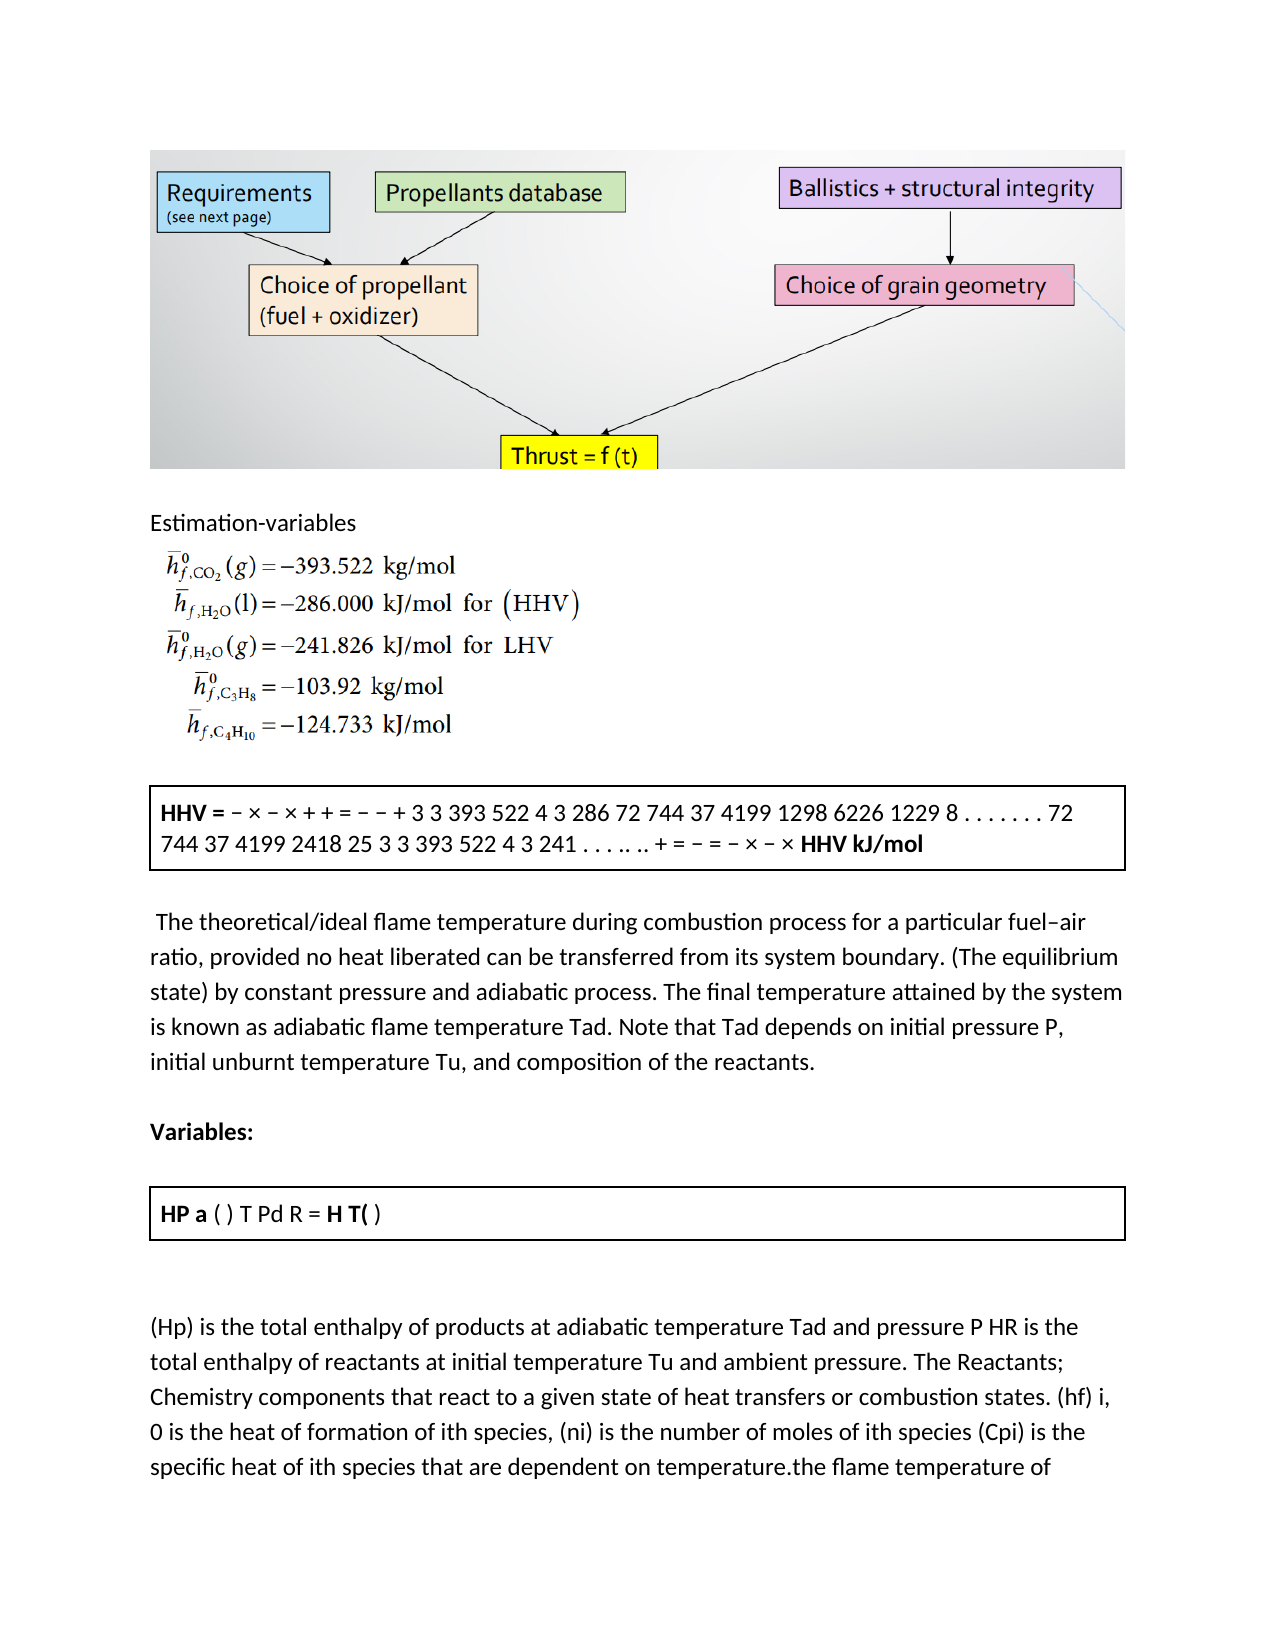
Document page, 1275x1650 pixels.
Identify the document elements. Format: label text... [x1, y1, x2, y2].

text Estimation-variables [150, 508, 1125, 538]
picture [150, 150, 1125, 469]
table_header HP a ( ) T Pd R = H T( ) [151, 1188, 1124, 1239]
text Variables: [150, 1116, 1125, 1146]
text The theoretical/ideal flame temperature during combustion process for a particular fuel–air ratio, provided no heat liberated can be transferred from its system boundary. (The equilibrium state) by constant pressure and adiabatic process. The final temperature attained by the system is known as adiabatic flame temperature Tad. Note that Tad depends on initial pressure P, initial unburnt temperature Tu, and composition of the reactants. [150, 906, 1125, 1076]
table_header HHV = − × − × + + = − − + 3 3 393 522 4 3 286 72 744 37 4199 1298 6226 1229 8 . . . . . . . 72 744 37 4199 2418 25 3 3 393 522 4 3 241 . . . .. .. + = − = − × − × HHV kJ/mol [151, 787, 1124, 869]
picture [150, 542, 581, 746]
text (Hp) is the total enthalpy of products at adiabatic temperature Tad and pressure P HR is the total enthalpy of reactants at initial temperature Tu and ambient pressure. The Reactants; Chemistry components that react to a given state of heat transfers or combustion states. (hf) i, 0 is the heat of formation of ith species, (ni) is the number of moles of ith species (Cpi) is the specific heat of ith species that are dependent on temperature.the flame temperature of [150, 1311, 1125, 1482]
